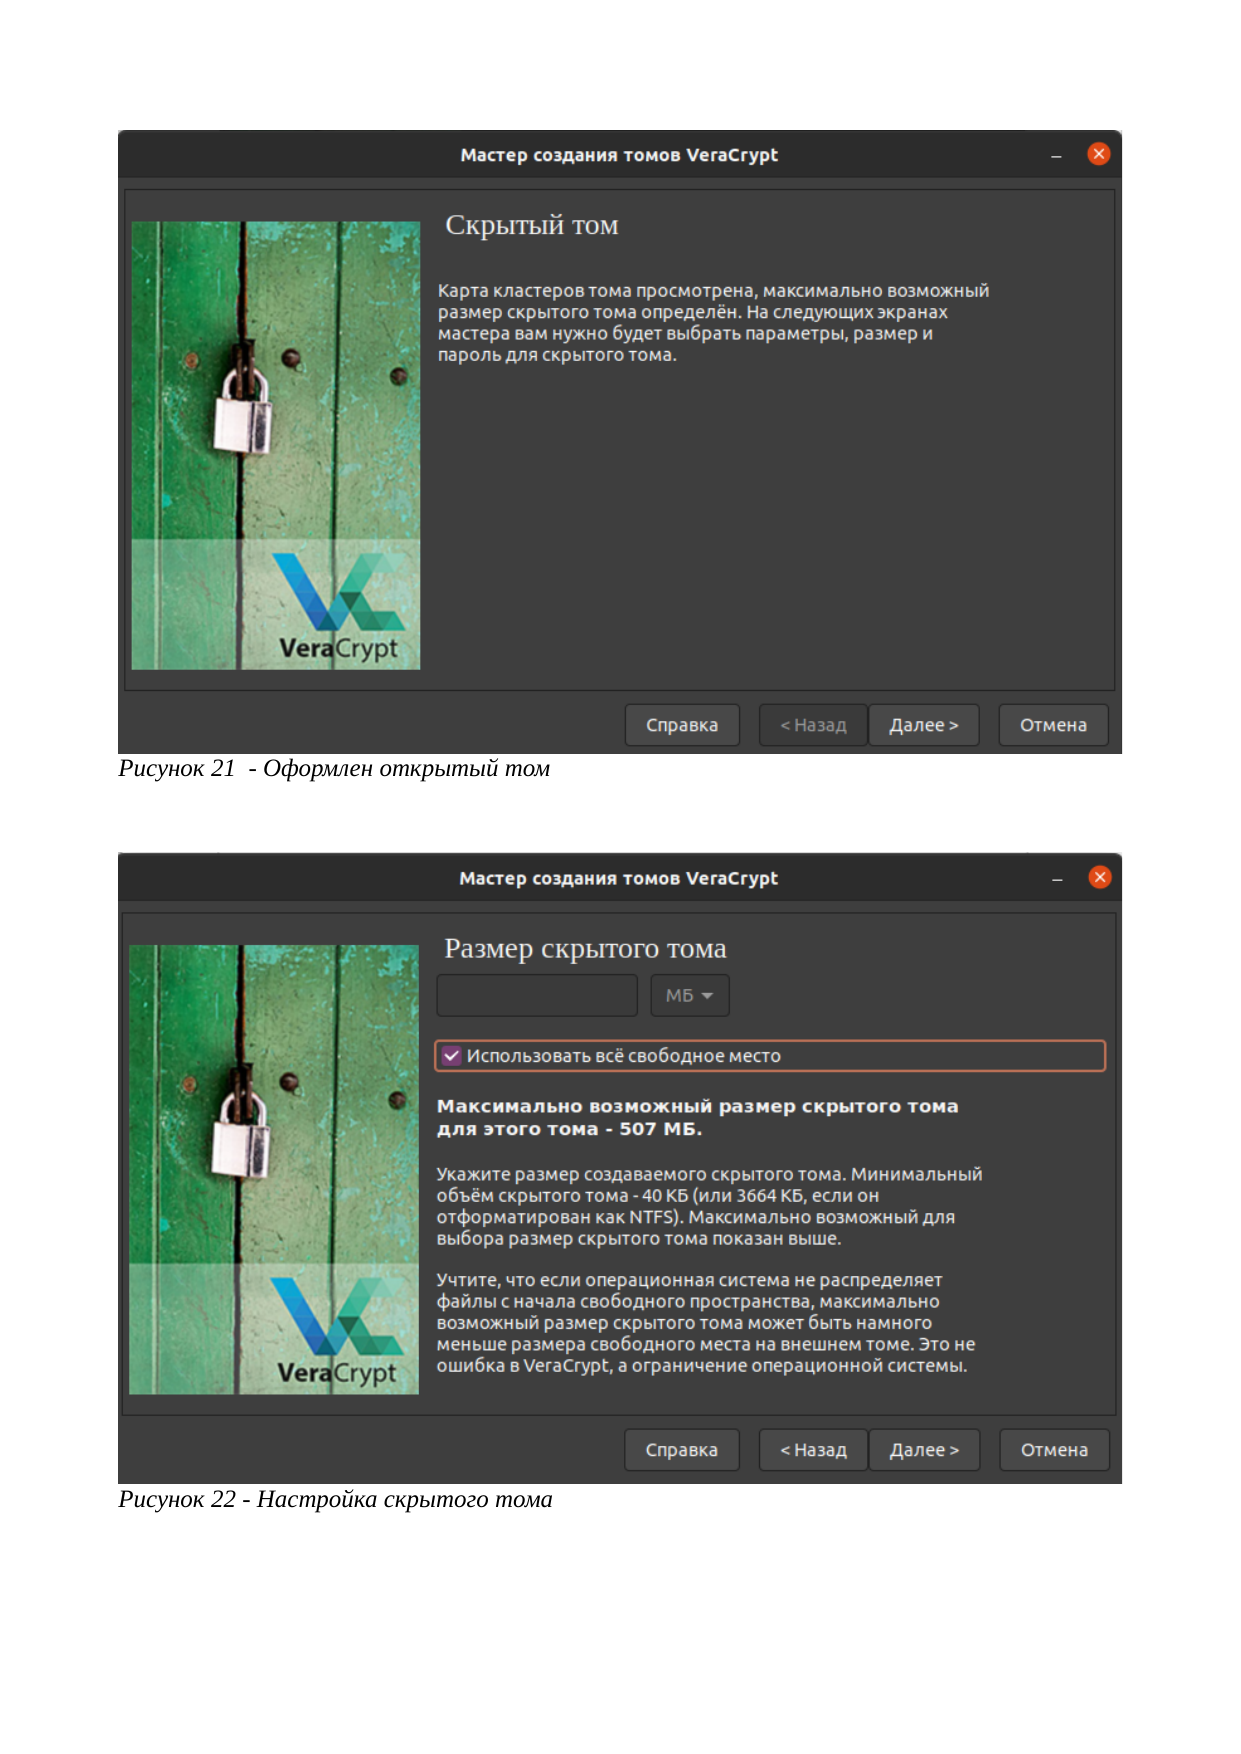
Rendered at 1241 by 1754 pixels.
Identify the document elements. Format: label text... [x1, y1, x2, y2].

text Рисунок 21 - Оформлен открытый том [118, 754, 1122, 782]
picture [118, 130, 1123, 754]
picture [118, 852, 1123, 1484]
text Рисунок 22 - Настройка скрытого тома [118, 1484, 1122, 1513]
